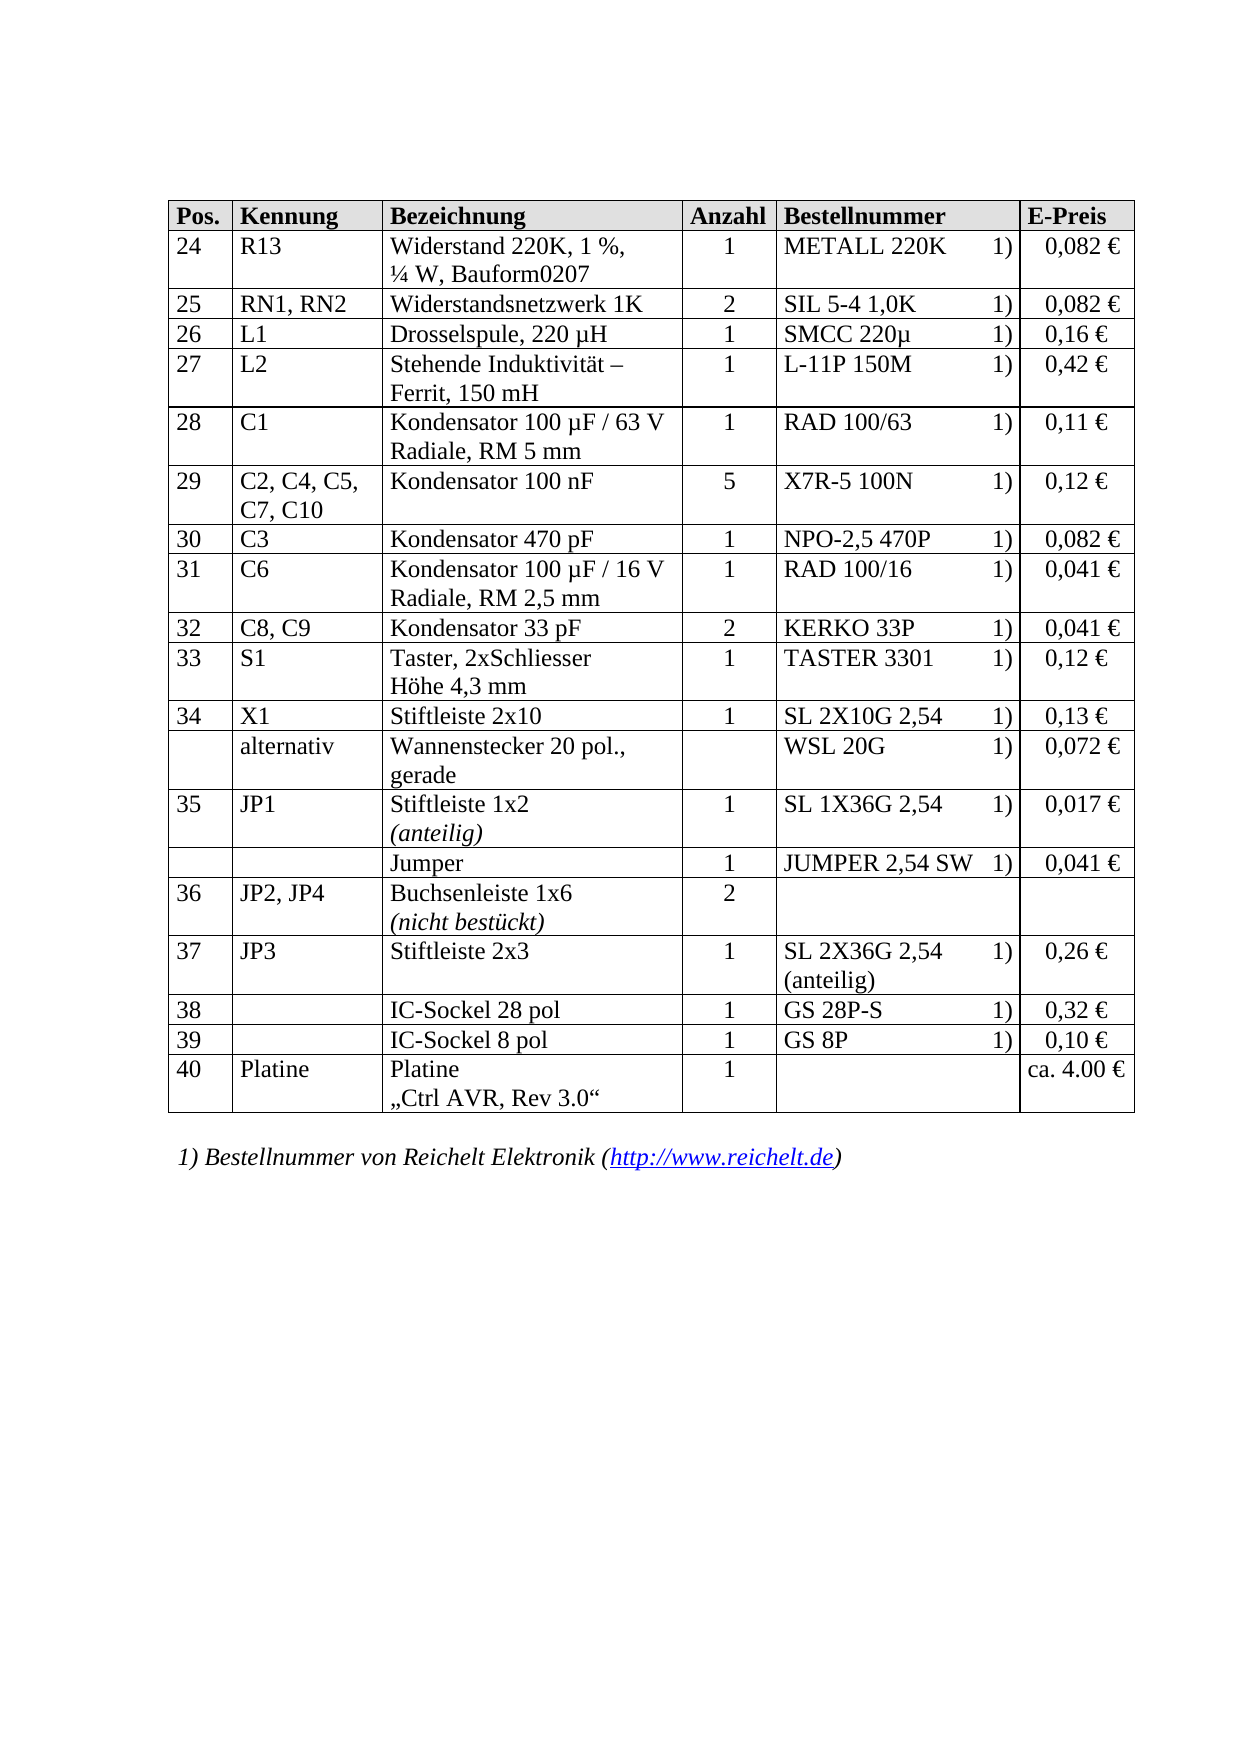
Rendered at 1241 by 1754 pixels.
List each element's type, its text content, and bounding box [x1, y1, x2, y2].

table_cell X1 [233, 701, 382, 730]
table_cell [1021, 878, 1134, 935]
table_header Pos. [169, 201, 232, 230]
table_cell 2 [683, 613, 776, 642]
table_cell 1 [683, 408, 776, 465]
table_cell [169, 731, 232, 788]
table_cell Kondensator 470 pF [383, 525, 682, 553]
table_cell Stehende Induktivität – Ferrit, 150 mH [383, 349, 682, 406]
table_cell Stiftleiste 2x10 [383, 701, 682, 730]
table_cell [169, 848, 232, 877]
table_cell 0,082 € [1021, 231, 1134, 288]
table_cell SIL 5-4 1,0K 1) [777, 289, 1019, 318]
table_cell 38 [169, 995, 232, 1024]
table_cell 27 [169, 349, 232, 406]
table_cell 0,072 € [1021, 731, 1134, 788]
table_cell 5 [683, 466, 776, 523]
table_cell 36 [169, 878, 232, 935]
table_cell Widerstand 220K, 1 %, ¼ W, Bauform0207 [383, 231, 682, 288]
table_cell 40 [169, 1055, 232, 1112]
table_cell 0,12 € [1021, 466, 1134, 523]
table_cell 0,11 € [1021, 408, 1134, 465]
table_cell 29 [169, 466, 232, 523]
table_cell Platine [233, 1055, 382, 1112]
table_cell Kondensator 100 nF [383, 466, 682, 523]
table_cell 1 [683, 1025, 776, 1053]
table_cell 1 [683, 231, 776, 288]
table_cell WSL 20G 1) [777, 731, 1019, 788]
table_cell 0,041 € [1021, 848, 1134, 877]
table_cell JP2, JP4 [233, 878, 382, 935]
table_header E-Preis [1021, 201, 1134, 230]
table_cell NPO-2,5 470P 1) [777, 525, 1019, 553]
table_cell 0,16 € [1021, 319, 1134, 348]
table_cell Taster, 2xSchliesser Höhe 4,3 mm [383, 643, 682, 700]
table_cell R13 [233, 231, 382, 288]
table_header Bestellnummer [777, 201, 1019, 230]
table_cell 0,10 € [1021, 1025, 1134, 1053]
table_cell 0,42 € [1021, 349, 1134, 406]
table_cell [233, 848, 382, 877]
table_cell 1 [683, 848, 776, 877]
table_cell SMCC 220µ 1) [777, 319, 1019, 348]
table_cell 34 [169, 701, 232, 730]
table_cell X7R-5 100N 1) [777, 466, 1019, 523]
table_cell JUMPER 2,54 SW 1) [777, 848, 1019, 877]
table_cell 39 [169, 1025, 232, 1053]
table_cell RAD 100/63 1) [777, 408, 1019, 465]
table_cell 32 [169, 613, 232, 642]
table_cell [683, 731, 776, 788]
table_cell Stiftleiste 1x2 (anteilig) [383, 790, 682, 847]
table_cell 0,13 € [1021, 701, 1134, 730]
table_cell 1 [683, 349, 776, 406]
table_header Kennung [233, 201, 382, 230]
table_cell 30 [169, 525, 232, 553]
table_cell Kondensator 33 pF [383, 613, 682, 642]
table_cell 28 [169, 408, 232, 465]
table_cell ca. 4.00 € [1021, 1055, 1134, 1112]
table_cell 0,017 € [1021, 790, 1134, 847]
table_cell 37 [169, 936, 232, 994]
table_cell Stiftleiste 2x3 [383, 936, 682, 994]
table_cell [777, 878, 1019, 935]
table_cell 0,082 € [1021, 525, 1134, 553]
table_cell 0,32 € [1021, 995, 1134, 1024]
table_cell 33 [169, 643, 232, 700]
table_cell Buchsenleiste 1x6 (nicht bestückt) [383, 878, 682, 935]
table_header Anzahl [683, 201, 776, 230]
table_cell Jumper [383, 848, 682, 877]
table_cell Kondensator 100 µF / 16 V Radiale, RM 2,5 mm [383, 554, 682, 612]
table_cell L-11P 150M 1) [777, 349, 1019, 406]
table_cell C2, C4, C5, C7, C10 [233, 466, 382, 523]
table_cell 1 [683, 554, 776, 612]
table_cell SL 2X36G 2,54 1) (anteilig) [777, 936, 1019, 994]
table_cell C6 [233, 554, 382, 612]
table_cell 25 [169, 289, 232, 318]
table_cell Platine „Ctrl AVR, Rev 3.0“ [383, 1055, 682, 1112]
table_cell C8, C9 [233, 613, 382, 642]
table_cell Widerstandsnetzwerk 1K [383, 289, 682, 318]
table_cell 0,082 € [1021, 289, 1134, 318]
table_cell 1 [683, 1055, 776, 1112]
table_cell 0,12 € [1021, 643, 1134, 700]
table_cell 26 [169, 319, 232, 348]
table_cell 35 [169, 790, 232, 847]
table_cell 1 [683, 701, 776, 730]
table_cell S1 [233, 643, 382, 700]
table_cell [233, 1025, 382, 1053]
table_cell 1 [683, 995, 776, 1024]
table_cell Drosselspule, 220 µH [383, 319, 682, 348]
table_cell 1 [683, 525, 776, 553]
table_cell C1 [233, 408, 382, 465]
table_cell IC-Sockel 28 pol [383, 995, 682, 1024]
table_cell 2 [683, 878, 776, 935]
table_header Bezeichnung [383, 201, 682, 230]
table_cell 1 [683, 643, 776, 700]
table_cell GS 28P-S 1) [777, 995, 1019, 1024]
text 1) Bestellnummer von Reichelt Elektronik (http://www.reichelt.de) [177, 1142, 1122, 1171]
table_cell 1 [683, 319, 776, 348]
table_cell 0,041 € [1021, 613, 1134, 642]
table_cell L2 [233, 349, 382, 406]
table_cell Wannenstecker 20 pol., gerade [383, 731, 682, 788]
table_cell SL 2X10G 2,54 1) [777, 701, 1019, 730]
table_cell METALL 220K 1) [777, 231, 1019, 288]
table_cell JP3 [233, 936, 382, 994]
table_cell 0,041 € [1021, 554, 1134, 612]
table_cell JP1 [233, 790, 382, 847]
table_cell GS 8P 1) [777, 1025, 1019, 1053]
table_cell 0,26 € [1021, 936, 1134, 994]
table_cell 1 [683, 936, 776, 994]
table_cell Kondensator 100 µF / 63 V Radiale, RM 5 mm [383, 408, 682, 465]
table_cell 31 [169, 554, 232, 612]
table_cell [777, 1055, 1019, 1112]
table_cell IC-Sockel 8 pol [383, 1025, 682, 1053]
table_cell alternativ [233, 731, 382, 788]
table_cell C3 [233, 525, 382, 553]
table_cell RAD 100/16 1) [777, 554, 1019, 612]
table_cell 2 [683, 289, 776, 318]
table_cell 1 [683, 790, 776, 847]
table_cell L1 [233, 319, 382, 348]
table_cell TASTER 3301 1) [777, 643, 1019, 700]
table_cell KERKO 33P 1) [777, 613, 1019, 642]
table_cell SL 1X36G 2,54 1) [777, 790, 1019, 847]
table_cell 24 [169, 231, 232, 288]
table_cell [233, 995, 382, 1024]
table_cell RN1, RN2 [233, 289, 382, 318]
